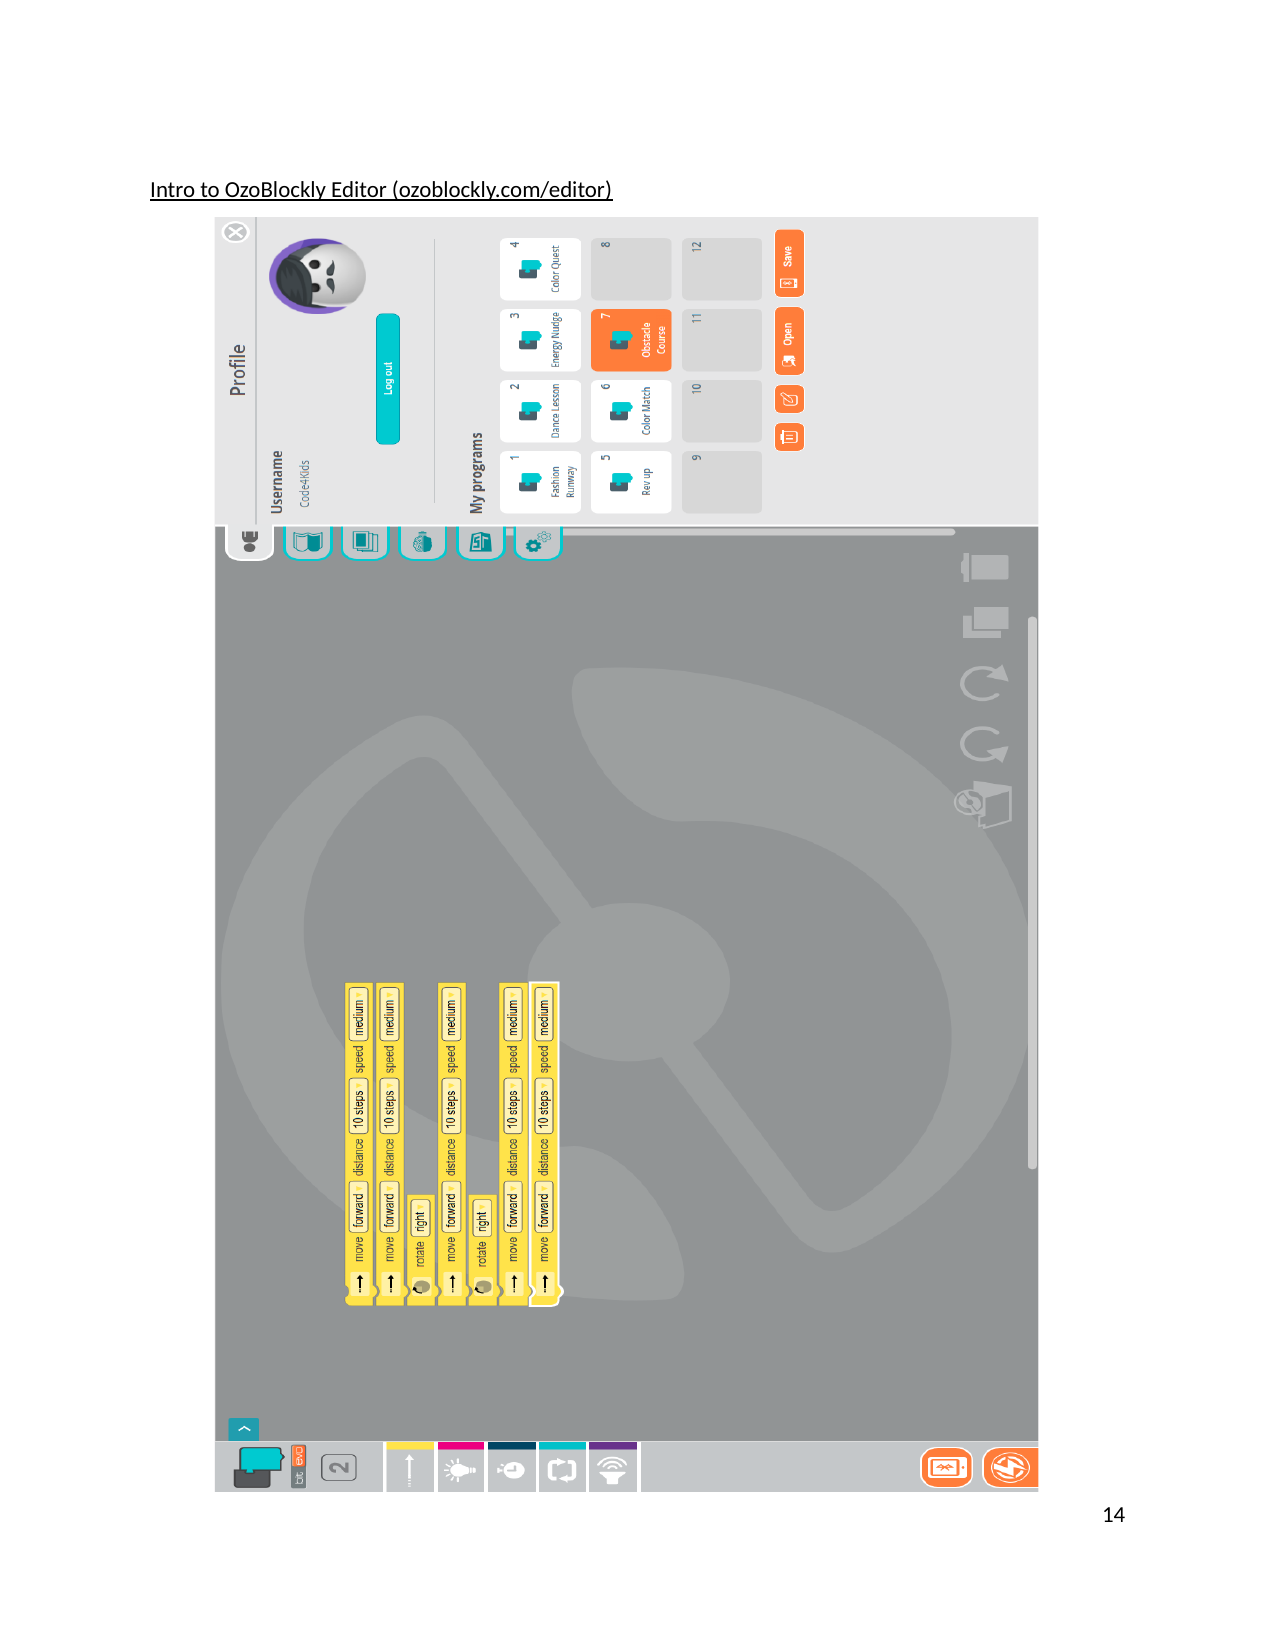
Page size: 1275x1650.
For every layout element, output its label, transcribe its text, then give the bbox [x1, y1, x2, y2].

picture [214, 217, 1039, 1492]
subtitle Intro to OzoBlockly Editor (ozoblockly.com/editor) [150, 175, 1125, 203]
